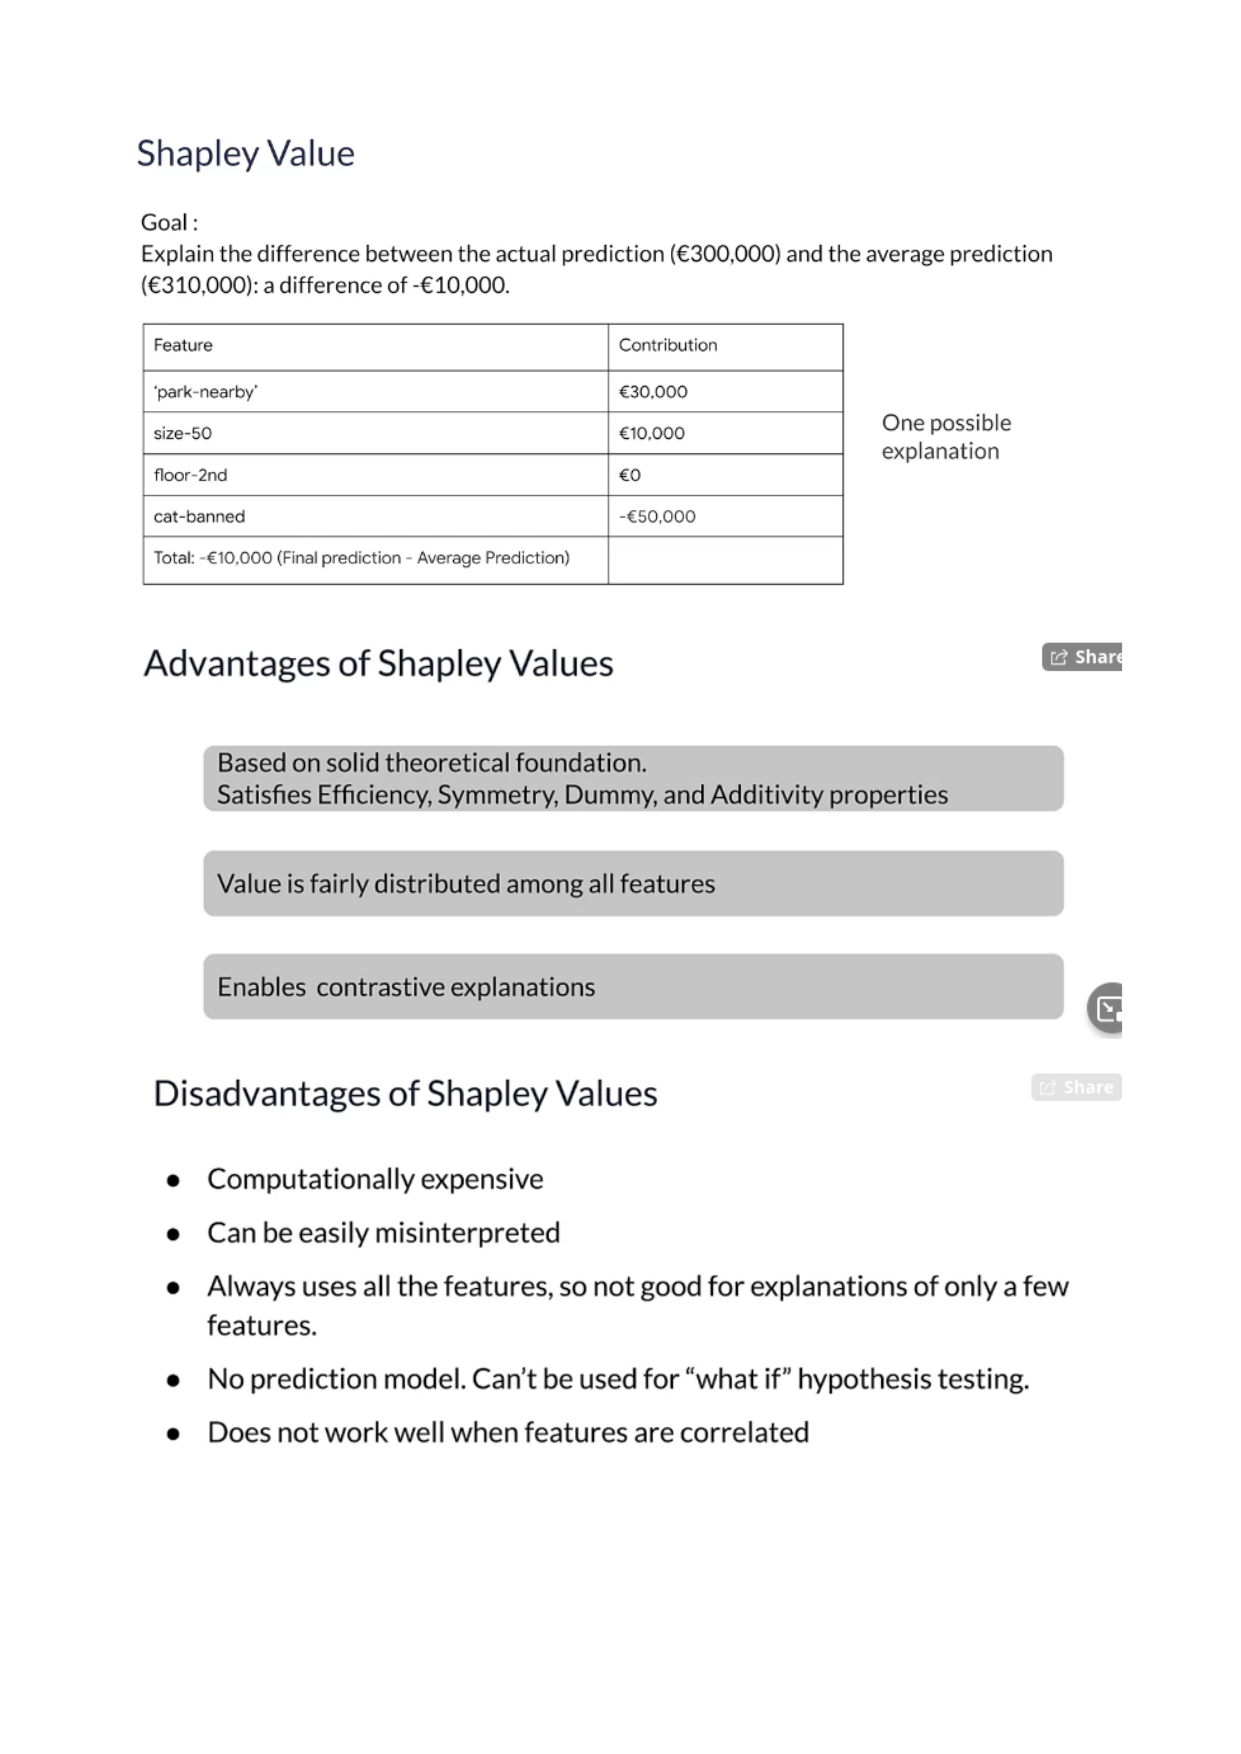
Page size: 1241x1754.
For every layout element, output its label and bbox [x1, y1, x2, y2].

picture [118, 118, 1123, 603]
picture [118, 631, 1123, 1039]
picture [118, 1067, 1123, 1460]
